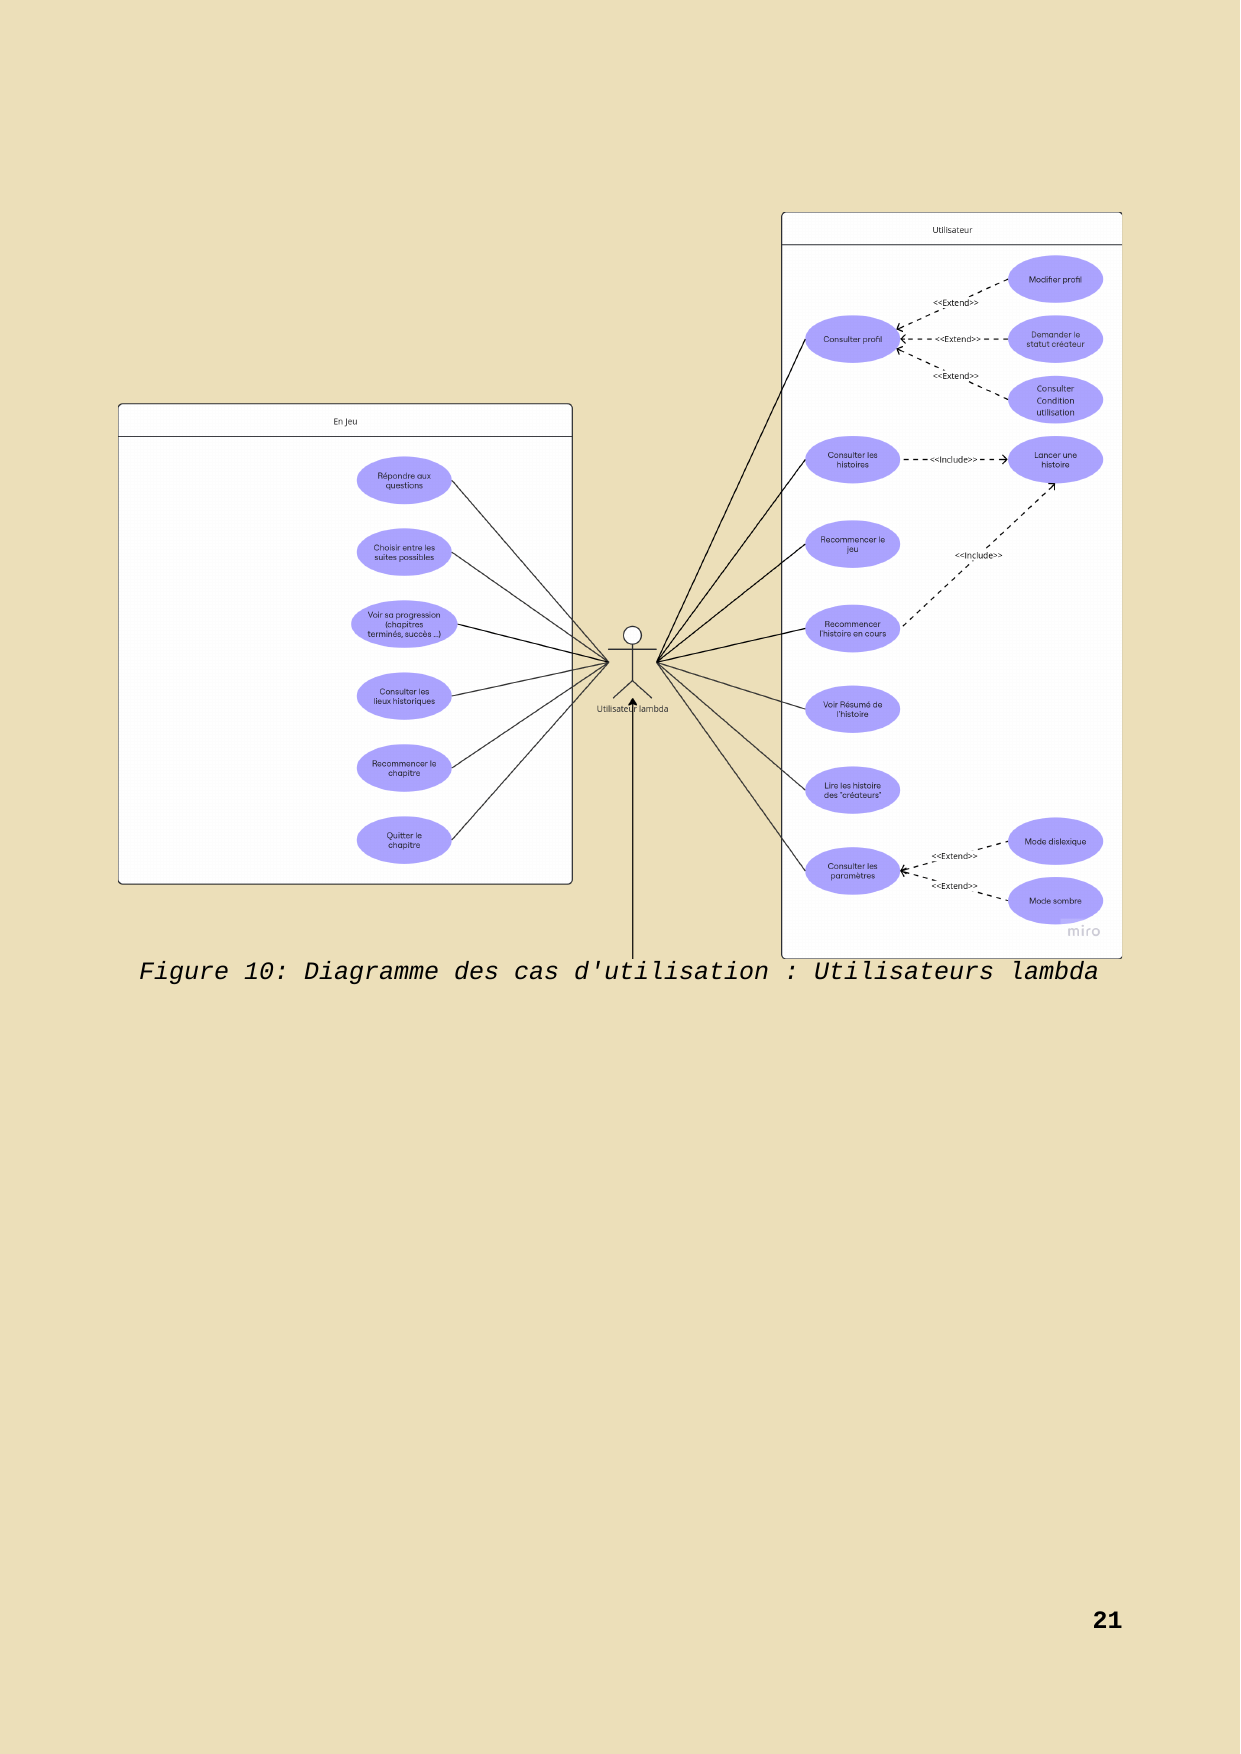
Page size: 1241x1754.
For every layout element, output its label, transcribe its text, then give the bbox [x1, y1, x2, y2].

picture [118, 212, 1123, 959]
text Figure 10: Diagramme des cas d'utilisation : Utilisateurs lambda [118, 959, 1122, 987]
